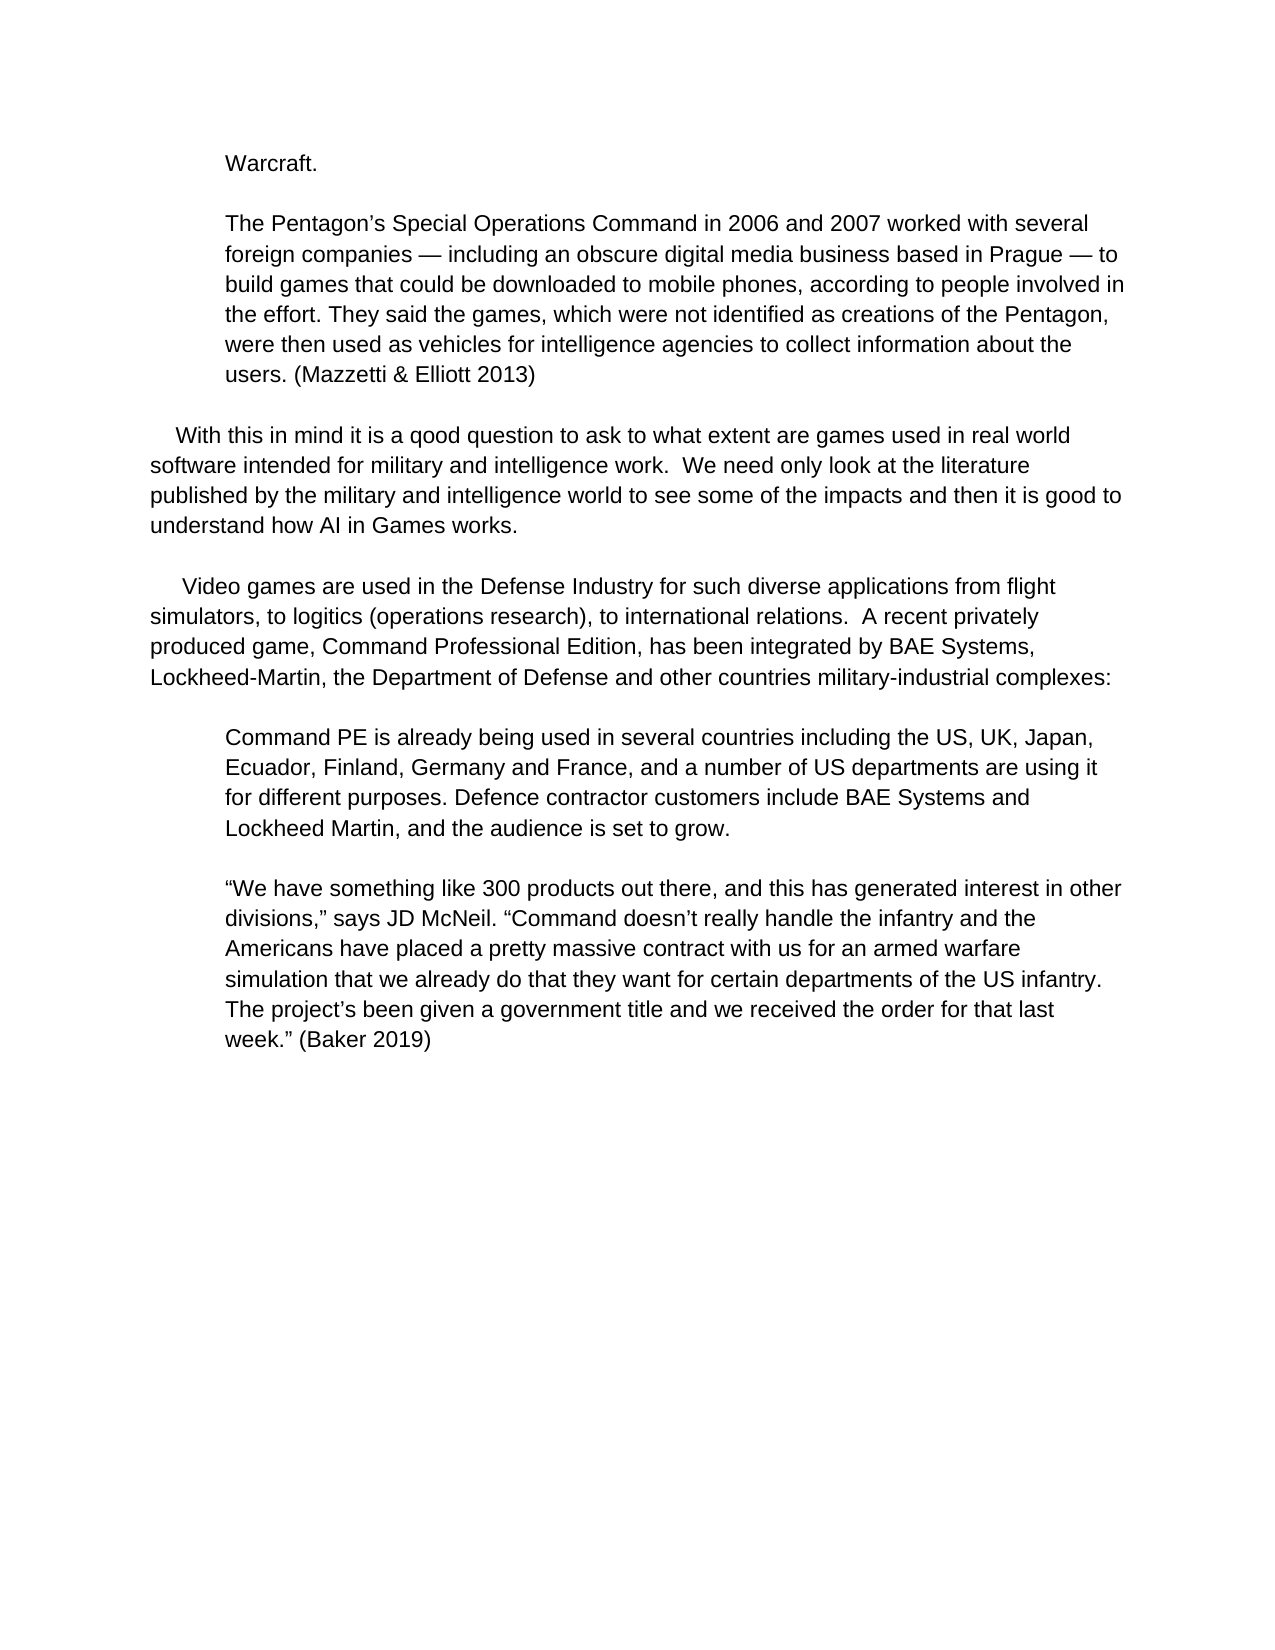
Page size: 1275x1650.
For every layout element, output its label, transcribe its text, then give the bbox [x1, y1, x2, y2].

text Warcraft. [225, 150, 1125, 207]
text The Pentagon’s Special Operations Command in 2006 and 2007 worked with several foreign companies — including an obscure digital media business based in Prague — to build games that could be downloaded to mobile phones, according to people involved in the effort. They said the games, which were not identified as creations of the Pentagon, were then used as vehicles for intelligence agencies to collect information about the users. (Mazzetti & Elliott 2013) [225, 210, 1125, 388]
text With this in mind it is a qood question to ask to what extent are games used in real world software intended for military and intelligence work. We need only look at the literature published by the military and intelligence world to see some of the impacts and then it is good to understand how AI in Games works. [150, 422, 1125, 539]
text Command PE is already being used in several countries including the US, UK, Japan, Ecuador, Finland, Germany and France, and a number of US departments are using it for different purposes. Defence contractor customers include BAE Systems and Lockheed Martin, and the audience is set to grow. “We have something like 300 products out there, and this has generated interest in other divisions,” says JD McNeil. “Command doesn’t really handle the infantry and the Americans have placed a pretty massive contract with us for an armed warfare simulation that we already do that they want for certain departments of the US infantry. The project’s been given a government title and we received the order for that last week.” (Baker 2019) [225, 724, 1125, 1052]
text Video games are used in the Defense Industry for such diverse applications from flight simulators, to logitics (operations research), to international relations. A recent privately produced game, Command Professional Edition, has been integrated by BAE Systems, Lockheed-Martin, the Department of Defense and other countries military-industrial complexes: [150, 573, 1125, 690]
